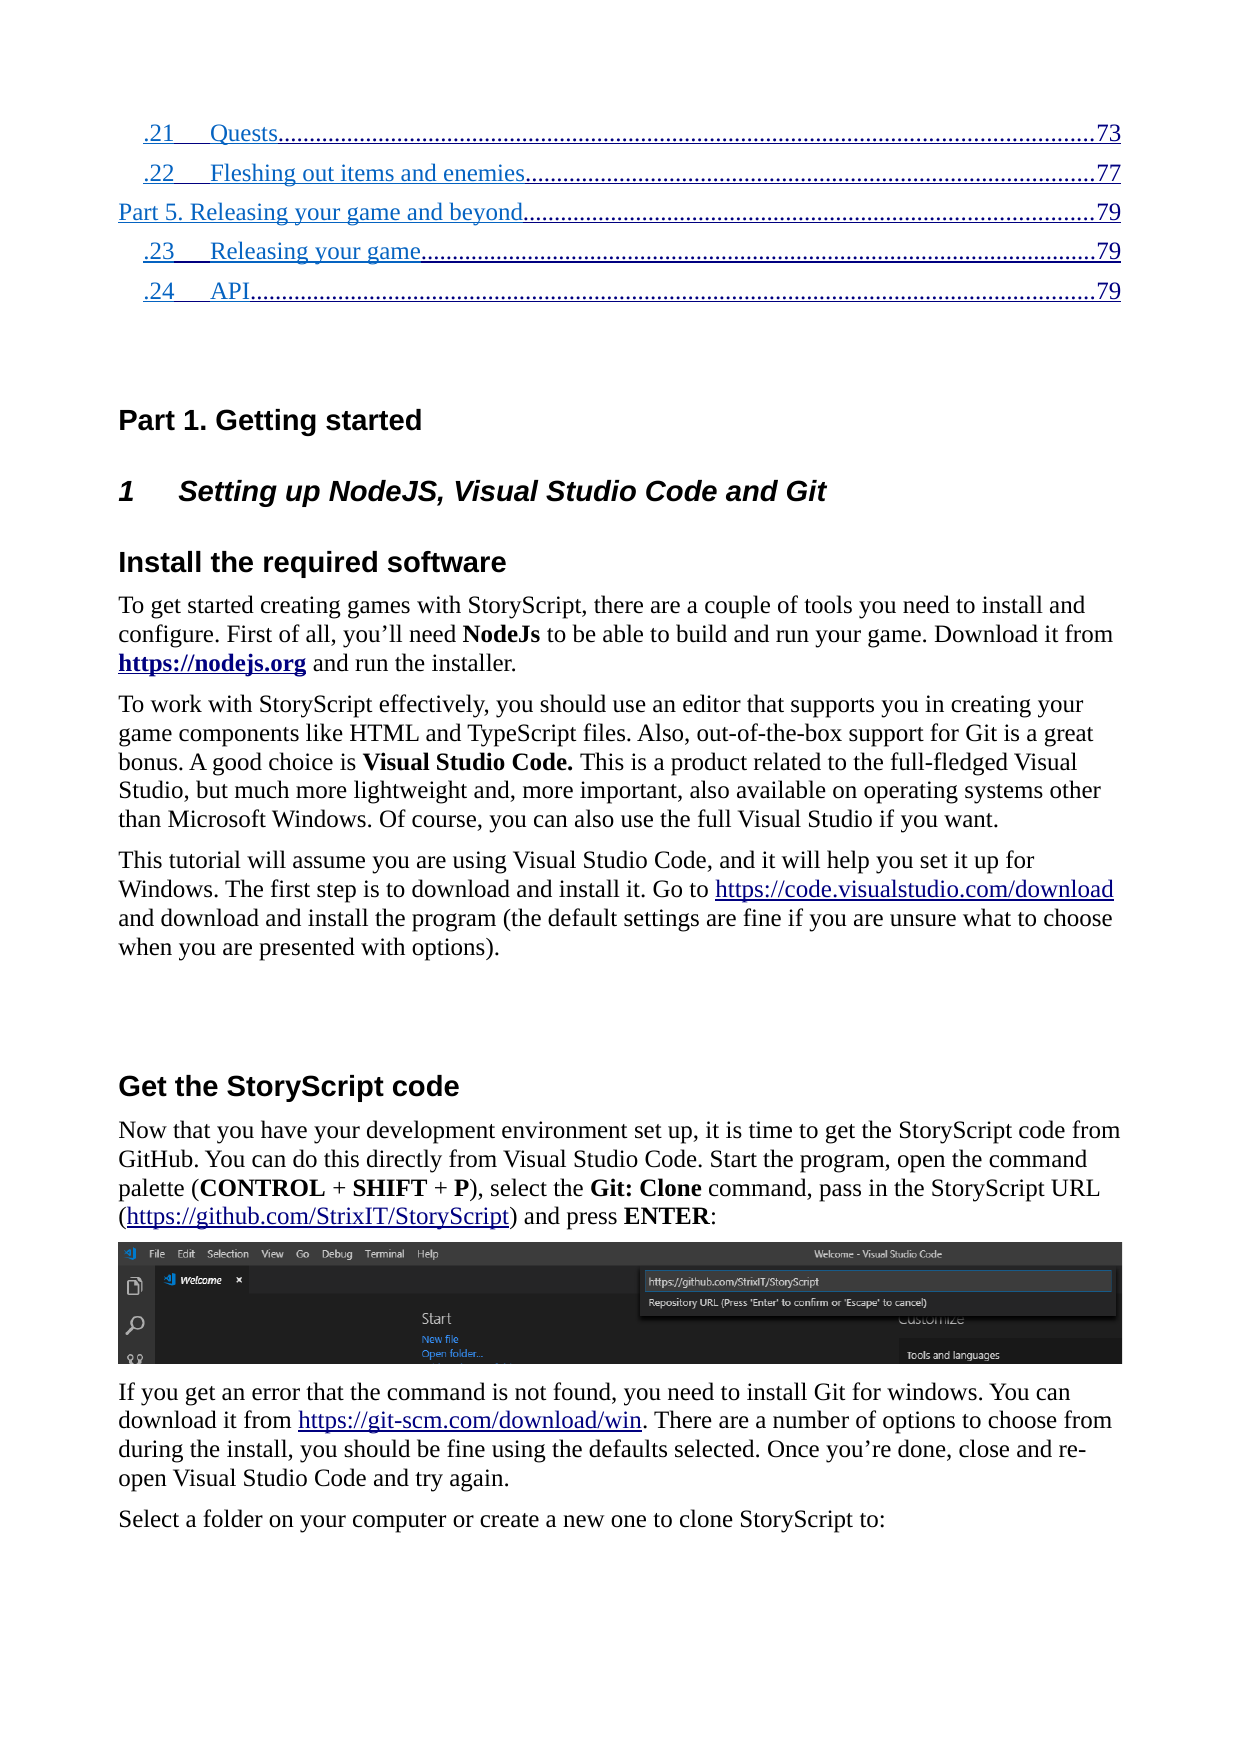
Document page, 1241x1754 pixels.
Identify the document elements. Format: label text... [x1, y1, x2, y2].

text Now that you have your development environment set up, it is time to get the StoryScript code from GitHub. You can do this directly from Visual Studio Code. Start the program, open the command palette (CONTROL + SHIFT + P), select the Git: Clone command, pass in the StoryScript URL (https://github.com/StrixIT/StoryScript) and press ENTER: [118, 1115, 1122, 1230]
subtitle Part 1. Getting started [118, 402, 1122, 436]
text This tutorial will assume you are using Visual Studio Code, and it will help you set it up for Windows. The first step is to download and install it. Go to https://code.visualstudio.com/download and download and install the program (the default settings are fine if you are unsure what to choose when you are presented with options). [118, 846, 1122, 961]
text Select a folder on your computer or create a new one to clone StoryScript to: [118, 1504, 1122, 1533]
subtitle Get the StoryScript code [118, 1069, 1122, 1103]
subtitle Setting up NodeJS, Visual Studio Code and Git [118, 473, 1122, 507]
text .21 Quests 73 [143, 118, 1122, 147]
text .24 API 79 [143, 276, 1122, 305]
text To work with StoryScript effectively, you should use an editor that supports you in creating your game components like HTML and TypeScript files. Also, out-of-the-box support for Git is a great bonus. A good choice is Visual Studio Code. This is a product related to the full-fledged Visual Studio, but much more lightweight and, more important, also available on operating systems other than Microsoft Windows. Of course, you can also use the full Visual Studio if you want. [118, 689, 1122, 833]
text Part 5. Releasing your game and beyond 79 [118, 197, 1122, 226]
subtitle Install the required software [118, 544, 1122, 578]
text .23 Releasing your game 79 [143, 236, 1122, 265]
text If you get an error that the command is not found, you need to install Git for windows. You can download it from https://git-scm.com/download/win. There are a number of options to choose from during the install, you should be fine using the defaults selected. Once you’re done, close and re-open Visual Studio Code and try again. [118, 1377, 1122, 1492]
text .22 Fleshing out items and enemies 77 [143, 158, 1122, 187]
text To get started creating games with StoryScript, there are a couple of tools you need to install and configure. First of all, you’ll need NodeJs to be able to build and run your game. Download it from https://nodejs.org and run the installer. [118, 591, 1122, 677]
